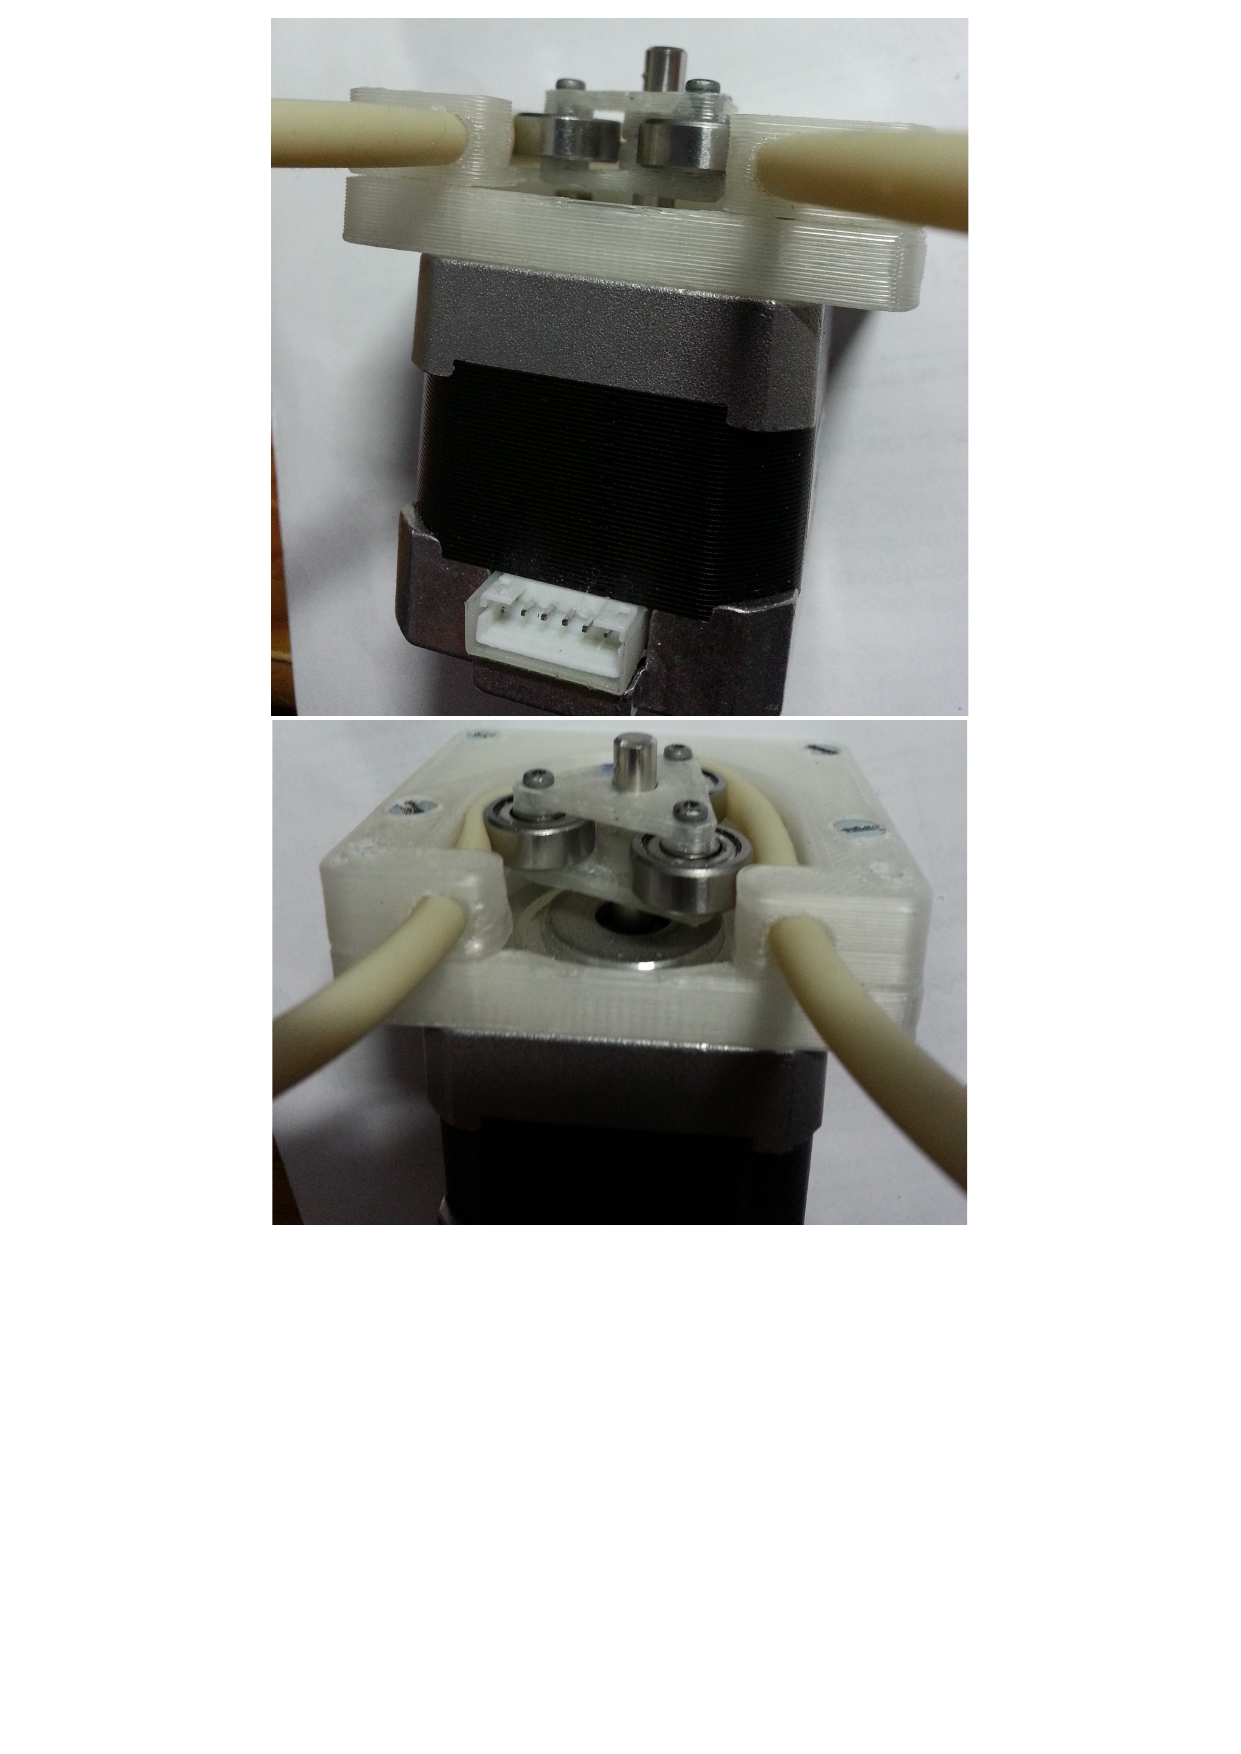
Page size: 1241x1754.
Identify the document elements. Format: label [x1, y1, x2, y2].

picture [271, 18, 969, 716]
picture [272, 720, 968, 1225]
